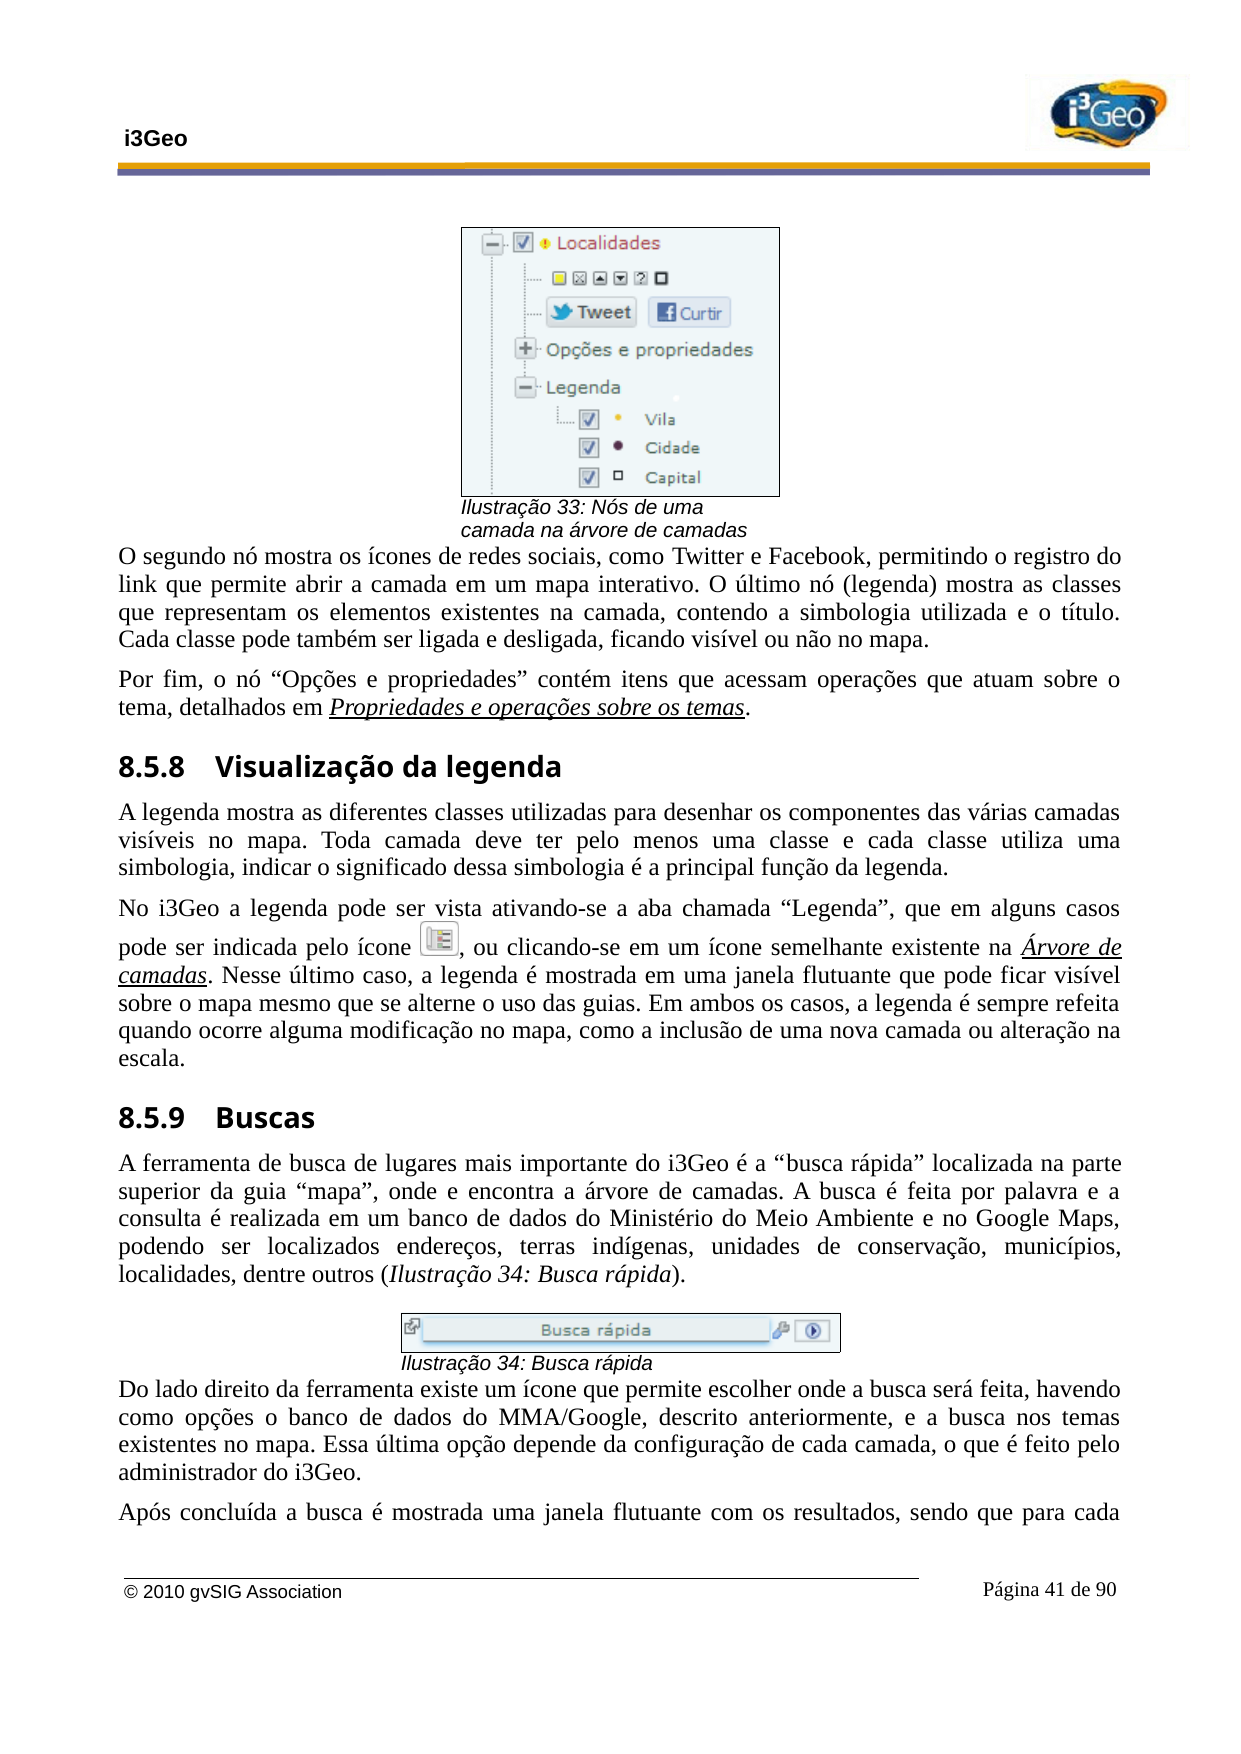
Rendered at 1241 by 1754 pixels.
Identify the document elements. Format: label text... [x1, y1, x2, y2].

picture [462, 228, 779, 496]
text O segundo nó mostra os ícones de redes sociais, como Twitter e Facebook, permitindo o registro do link que permite abrir a camada em um mapa interativo. O último nó (legenda) mostra as classes que representam os elementos existentes na camada, contendo a simbologia utilizada e o título. Cada classe pode também ser ligada e desligada, ficando visível ou não no mapa. [118, 214, 1122, 653]
text Após concluída a busca é mostrada uma janela flutuante com os resultados, sendo que para cada [118, 1498, 1122, 1526]
text Ilustração 33: Nós de uma camada na árvore de camadas [461, 497, 779, 542]
picture [1025, 74, 1191, 151]
subtitle Buscas [118, 1097, 1122, 1137]
picture [420, 921, 459, 956]
text Por fim, o nó “Opções e propriedades” contém itens que acessam operações que atuam sobre o tema, detalhados em Propriedades e operações sobre os temas. [118, 666, 1122, 721]
picture [402, 1314, 840, 1352]
subtitle Visualização da legenda [118, 746, 1122, 786]
text No i3Geo a legenda pode ser vista ativando-se a aba chamada “Legenda”, que em alguns casos pode ser indicada pelo ícone , ou clicando-se em um ícone semelhante existente na Árvore de camadas. Nesse último caso, a legenda é mostrada em uma janela flutuante que pode ficar visível sobre o mapa mesmo que se alterne o uso das guias. Em ambos os casos, a legenda é sempre refeita quando ocorre alguma modificação no mapa, como a inclusão de uma nova camada ou alteração na escala. [118, 894, 1122, 1072]
text A ferramenta de busca de lugares mais importante do i3Geo é a “busca rápida” localizada na parte superior da guia “mapa”, onde e encontra a árvore de camadas. A busca é feita por palavra e a consulta é realizada em um banco de dados do Ministério do Meio Ambiente e no Google Maps, podendo ser localizados endereços, terras indígenas, unidades de conservação, municípios, localidades, dentre outros (Ilustração 34: Busca rápida). [118, 1149, 1122, 1288]
text A legenda mostra as diferentes classes utilizadas para desenhar os componentes das várias camadas visíveis no mapa. Toda camada deve ter pelo menos uma classe e cada classe utiliza uma simbologia, indicar o significado dessa simbologia é a principal função da legenda. [118, 798, 1122, 881]
text Ilustração 34: Busca rápida [401, 1353, 839, 1375]
text Do lado direito da ferramenta existe um ícone que permite escolher onde a busca será feita, havendo como opções o banco de dados do MMA/Google, descrito anteriormente, e a busca nos temas existentes no mapa. Essa última opção depende da configuração de cada camada, o que é feito pelo administrador do i3Geo. [118, 1300, 1122, 1486]
